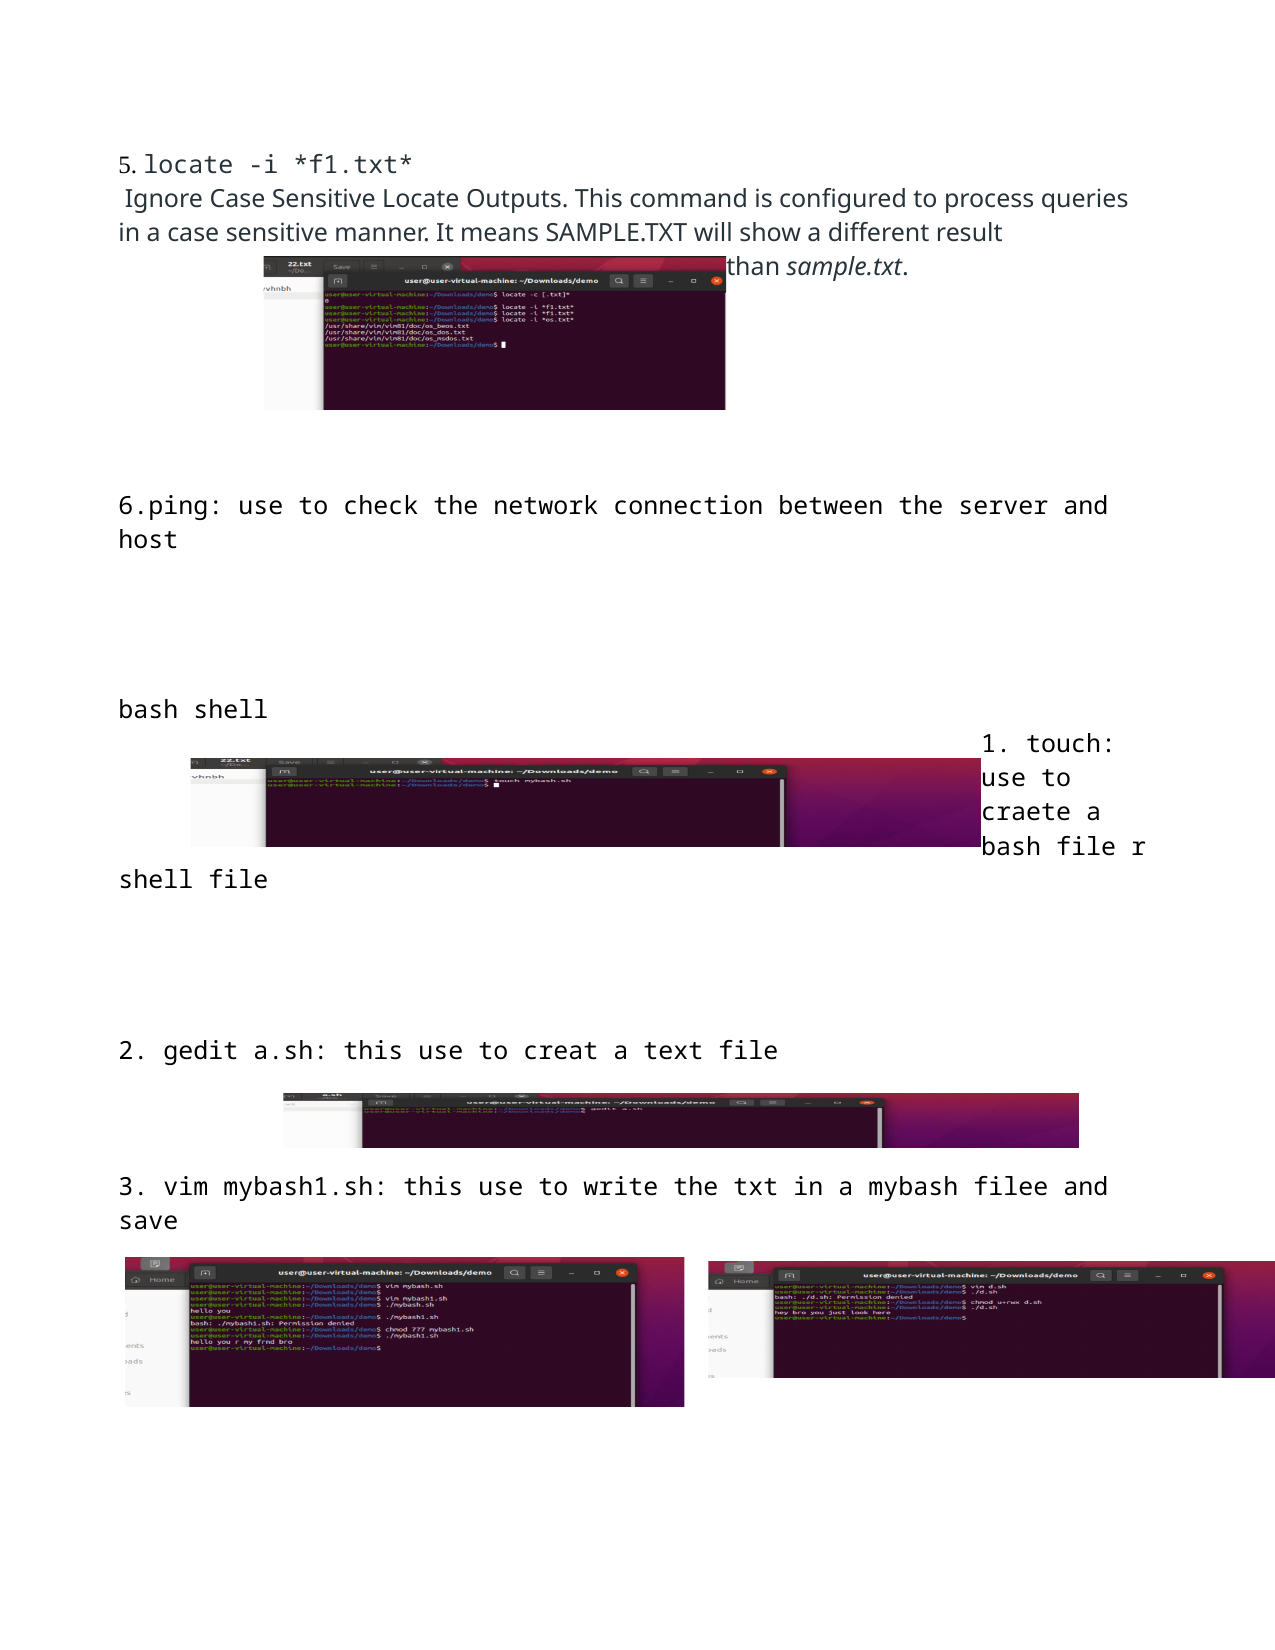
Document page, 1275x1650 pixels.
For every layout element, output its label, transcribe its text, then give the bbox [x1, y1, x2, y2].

picture [125, 1257, 685, 1407]
text 3. vim mybash1.sh: this use to write the txt in a mybash filee and save [118, 1169, 1157, 1237]
text Ignore Case Sensitive Locate Outputs. This command is configured to process queries in a case sensitive manner. It means SAMPLE.TXT will show a different result than sample.txt. [118, 181, 1157, 283]
picture [708, 1261, 1275, 1378]
picture [263, 256, 727, 410]
text 2. gedit a.sh: this use to creat a text file [118, 1032, 1157, 1067]
picture [283, 1093, 1079, 1148]
text 1. touch: use to craete a bash file r shell file [118, 726, 1157, 896]
text 6.ping: use to check the network connection between the server and host [118, 487, 1157, 556]
text 5. locate -i *f1.txt* [118, 147, 1157, 181]
picture [190, 758, 981, 847]
text bash shell [118, 692, 1157, 726]
